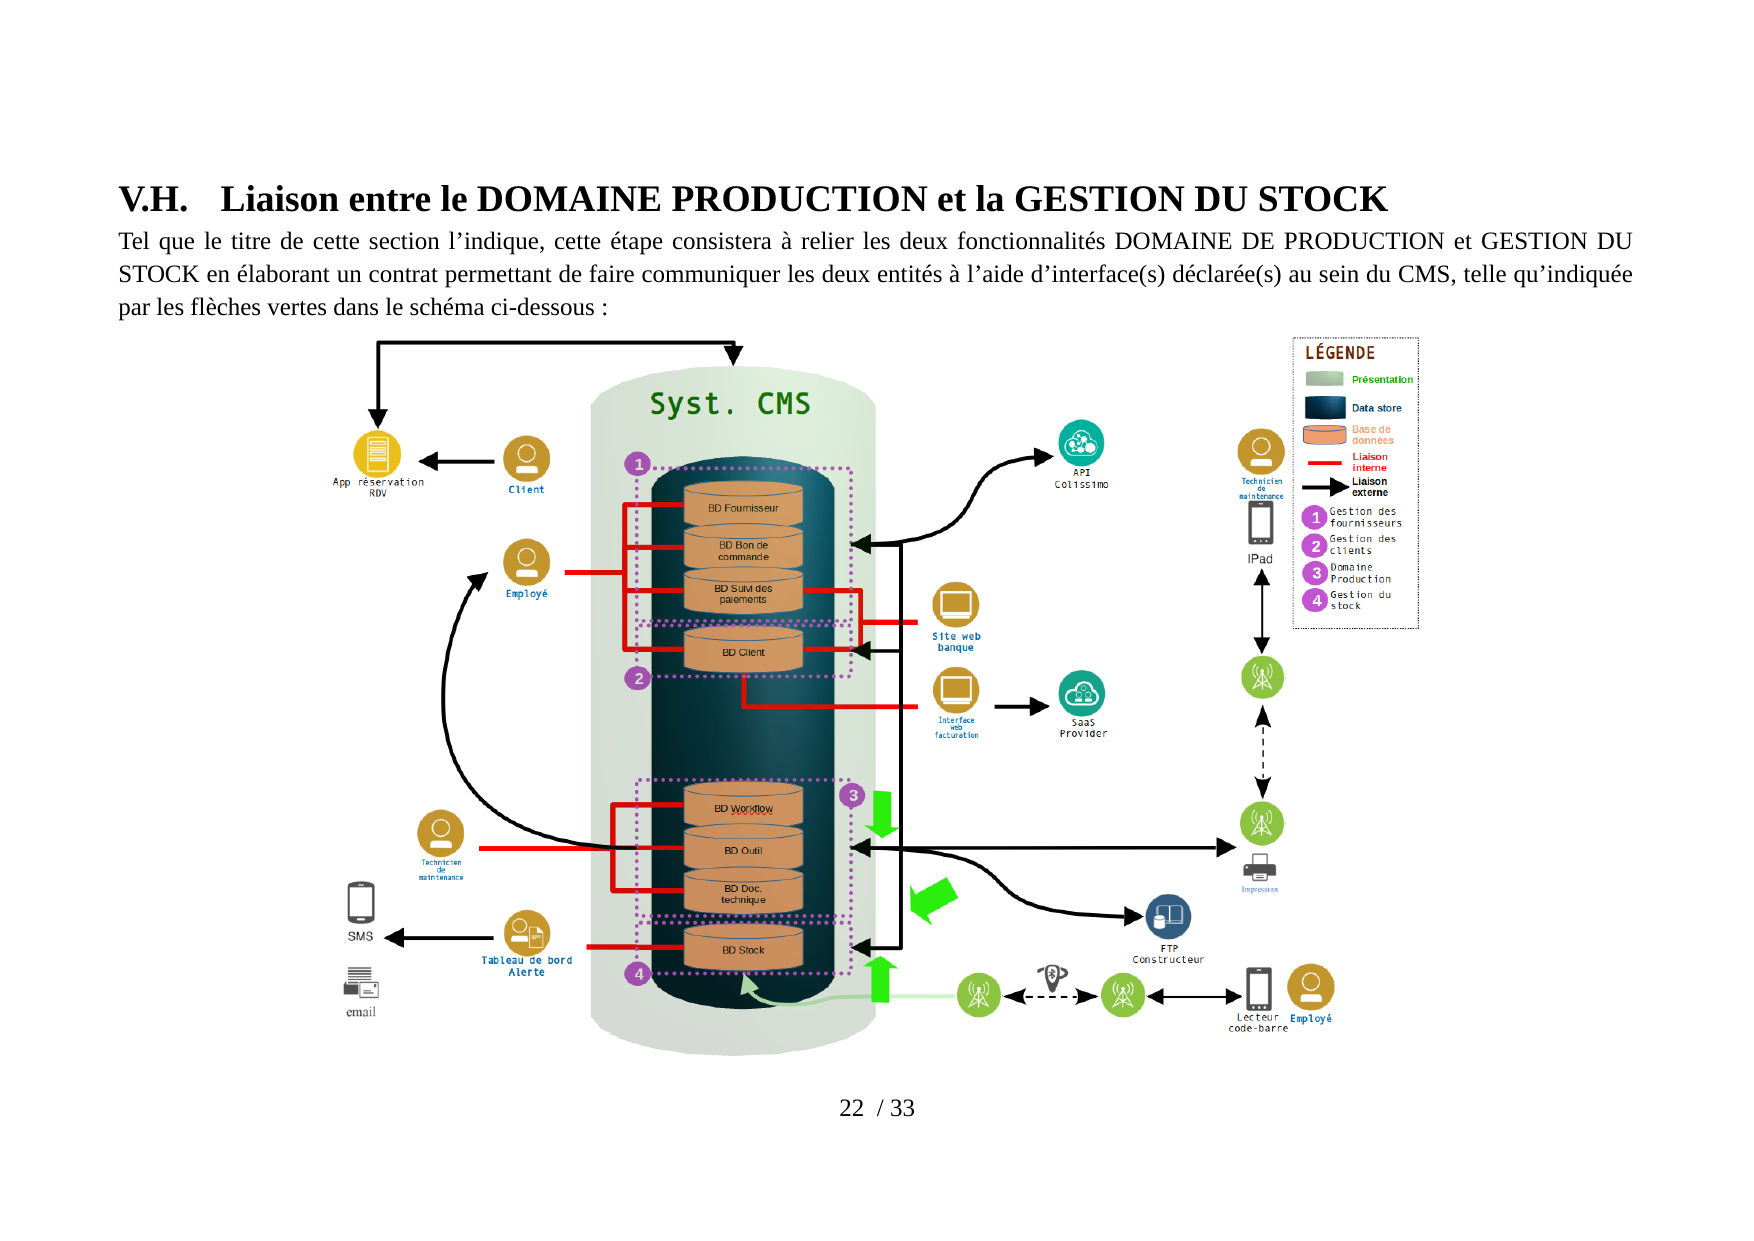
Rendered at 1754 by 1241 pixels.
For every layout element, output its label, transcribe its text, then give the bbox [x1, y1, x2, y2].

text Tel que le titre de cette section l’indique, cette étape consistera à relier les deux fonctionnalités DOMAINE DE PRODUCTION et GESTION DU STOCK en élaborant un contrat permettant de faire communiquer les deux entités à l’aide d’interface(s) déclarée(s) au sein du CMS, telle qu’indiquée par les flèches vertes dans le schéma ci-dessous : [118, 226, 1636, 321]
subtitle Liaison entre le DOMAINE PRODUCTION et la GESTION DU STOCK [118, 176, 1636, 219]
picture [331, 333, 1424, 1058]
